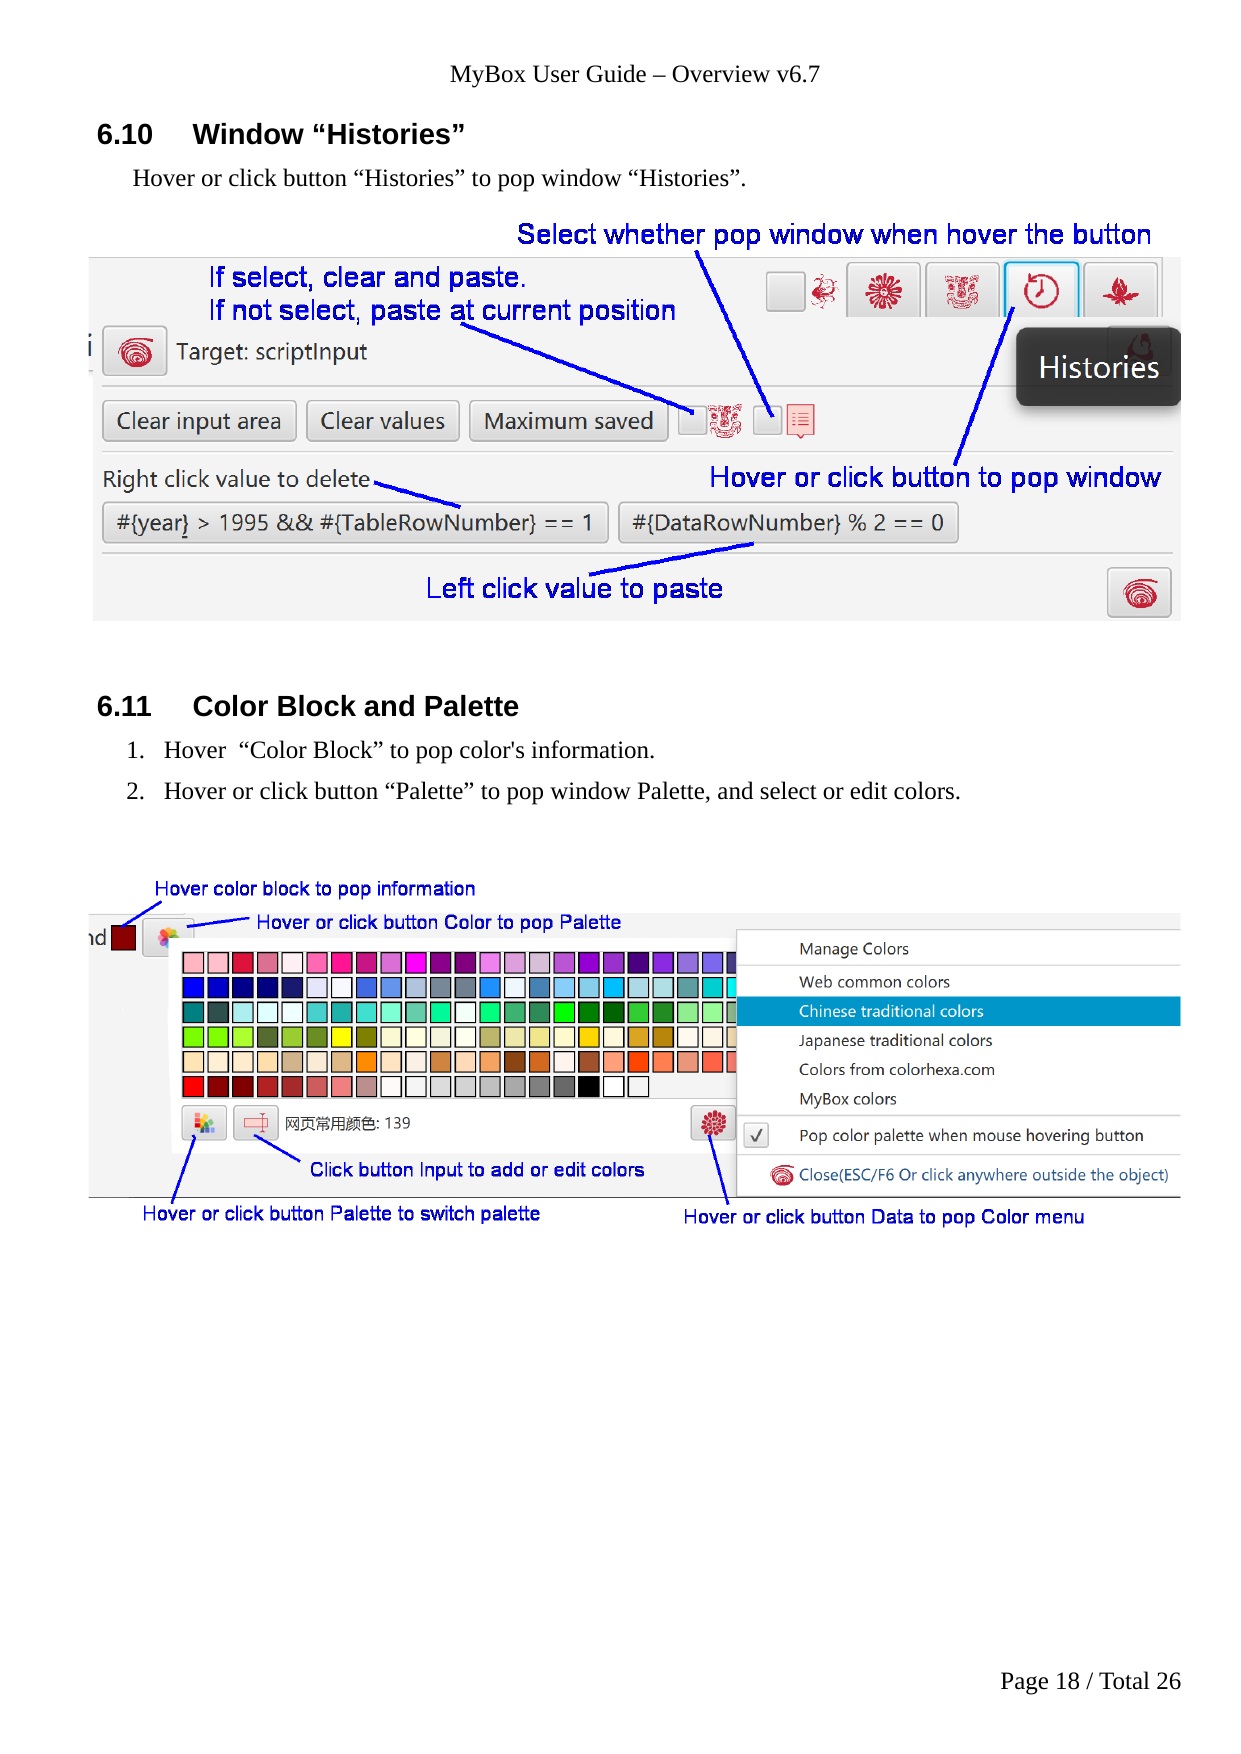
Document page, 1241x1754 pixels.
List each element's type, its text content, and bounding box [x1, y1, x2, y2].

list Hover or click button “Palette” to pop window Palette, and select or edit colors. [126, 776, 1181, 805]
text Hover or click button “Histories” to pop window “Histories”. [88, 163, 1181, 192]
subtitle Window “Histories” [88, 117, 1181, 151]
subtitle Color Block and Palette [88, 689, 1181, 722]
list Hover “Color Block” to pop color's information. [126, 735, 1181, 763]
picture [88, 204, 1182, 623]
picture [88, 858, 1182, 1238]
